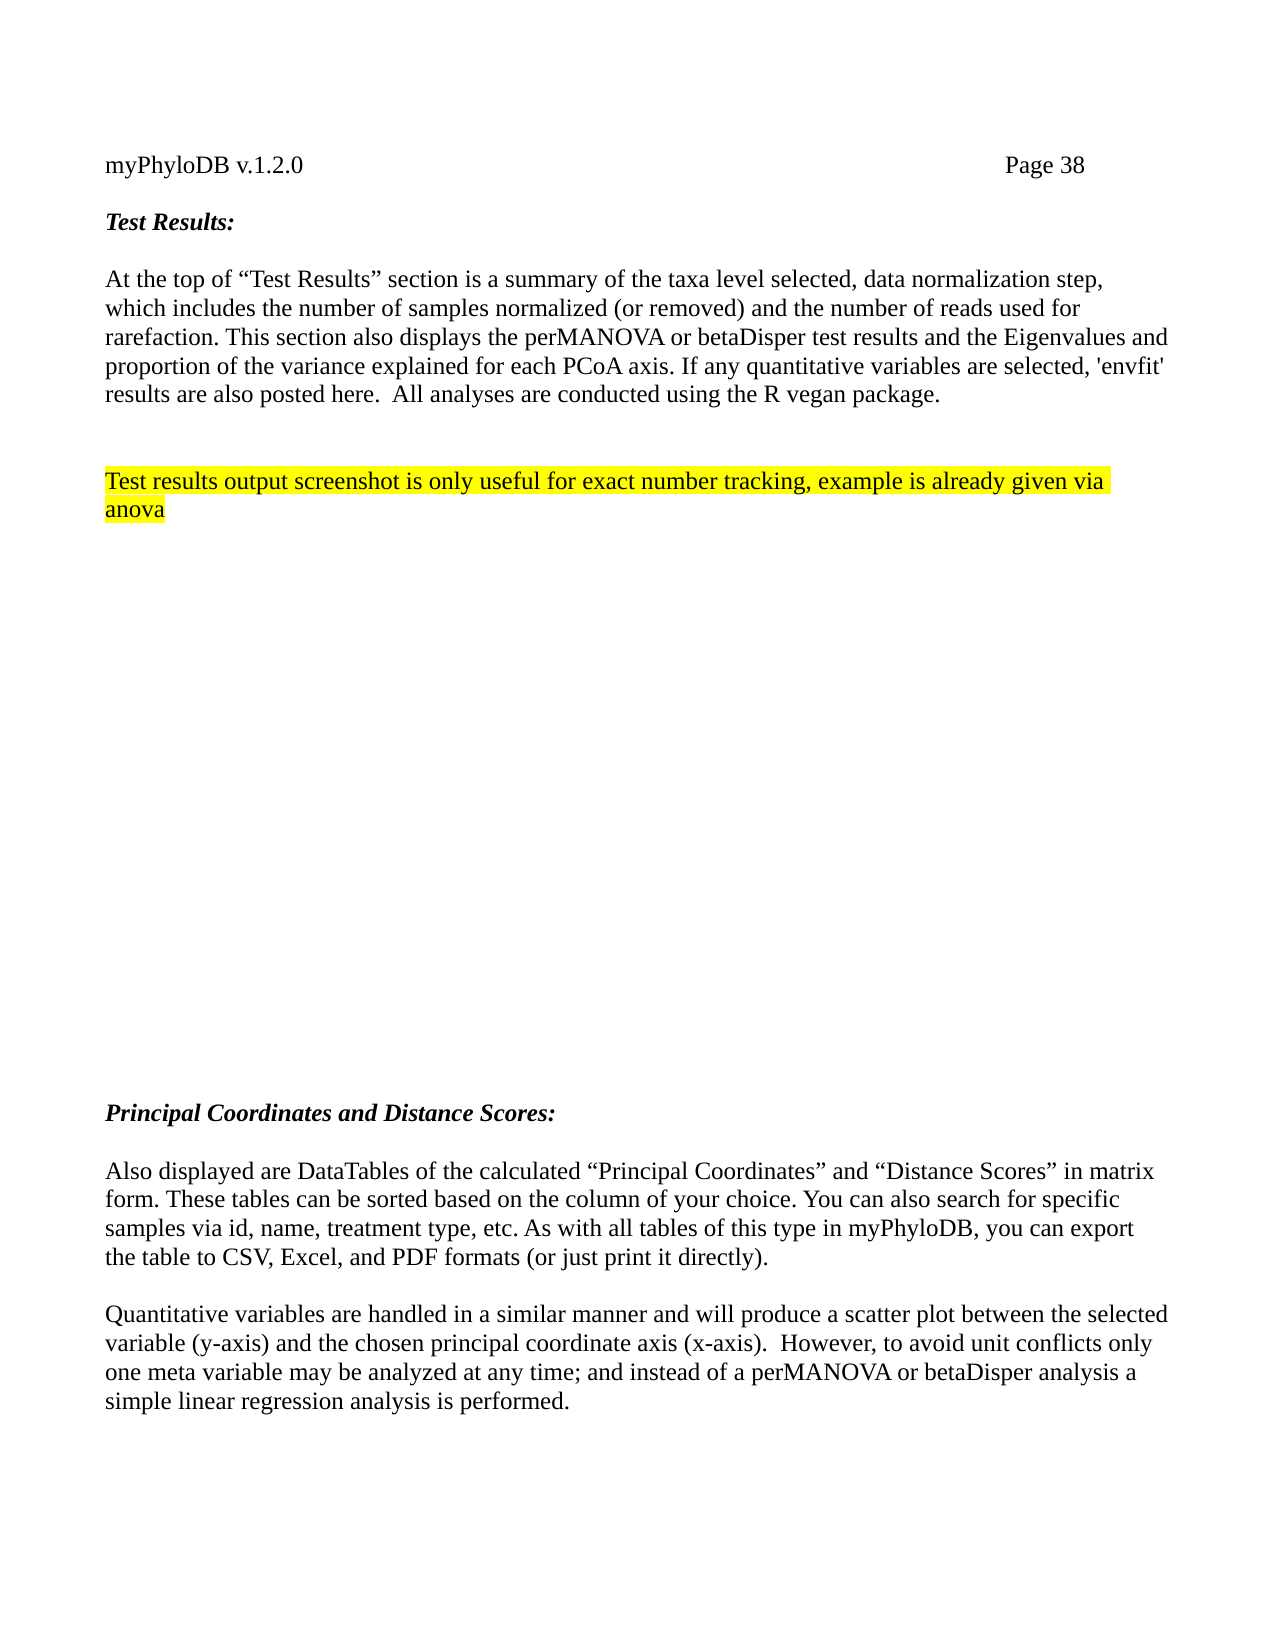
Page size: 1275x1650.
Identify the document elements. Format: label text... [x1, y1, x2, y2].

text Principal Coordinates and Distance Scores: [105, 1098, 1170, 1127]
text At the top of “Test Results” section is a summary of the taxa level selected, data normalization step, which includes the number of samples normalized (or removed) and the number of reads used for rarefaction. This section also displays the perMANOVA or betaDisper test results and the Eigenvalues and proportion of the variance explained for each PCoA axis. If any quantitative variables are selected, 'envfit' results are also posted here. All analyses are conducted using the R vegan package. [105, 264, 1170, 408]
text Test Results: [105, 207, 1170, 236]
text Quantitative variables are handled in a similar manner and will produce a scatter plot between the selected variable (y-axis) and the chosen principal coordinate axis (x-axis). However, to avoid unit conflicts only one meta variable may be analyzed at any time; and instead of a perMANOVA or betaDisper analysis a simple linear regression analysis is performed. [105, 1299, 1170, 1414]
text Test results output screenshot is only useful for exact number tracking, example is already given via anova [105, 466, 1170, 523]
text Also displayed are DataTables of the calculated “Principal Coordinates” and “Distance Scores” in matrix form. These tables can be sorted based on the column of your choice. You can also search for specific samples via id, name, treatment type, etc. As with all tables of this type in myPhyloDB, you can export the table to CSV, Excel, and PDF formats (or just print it directly). [105, 1156, 1170, 1271]
